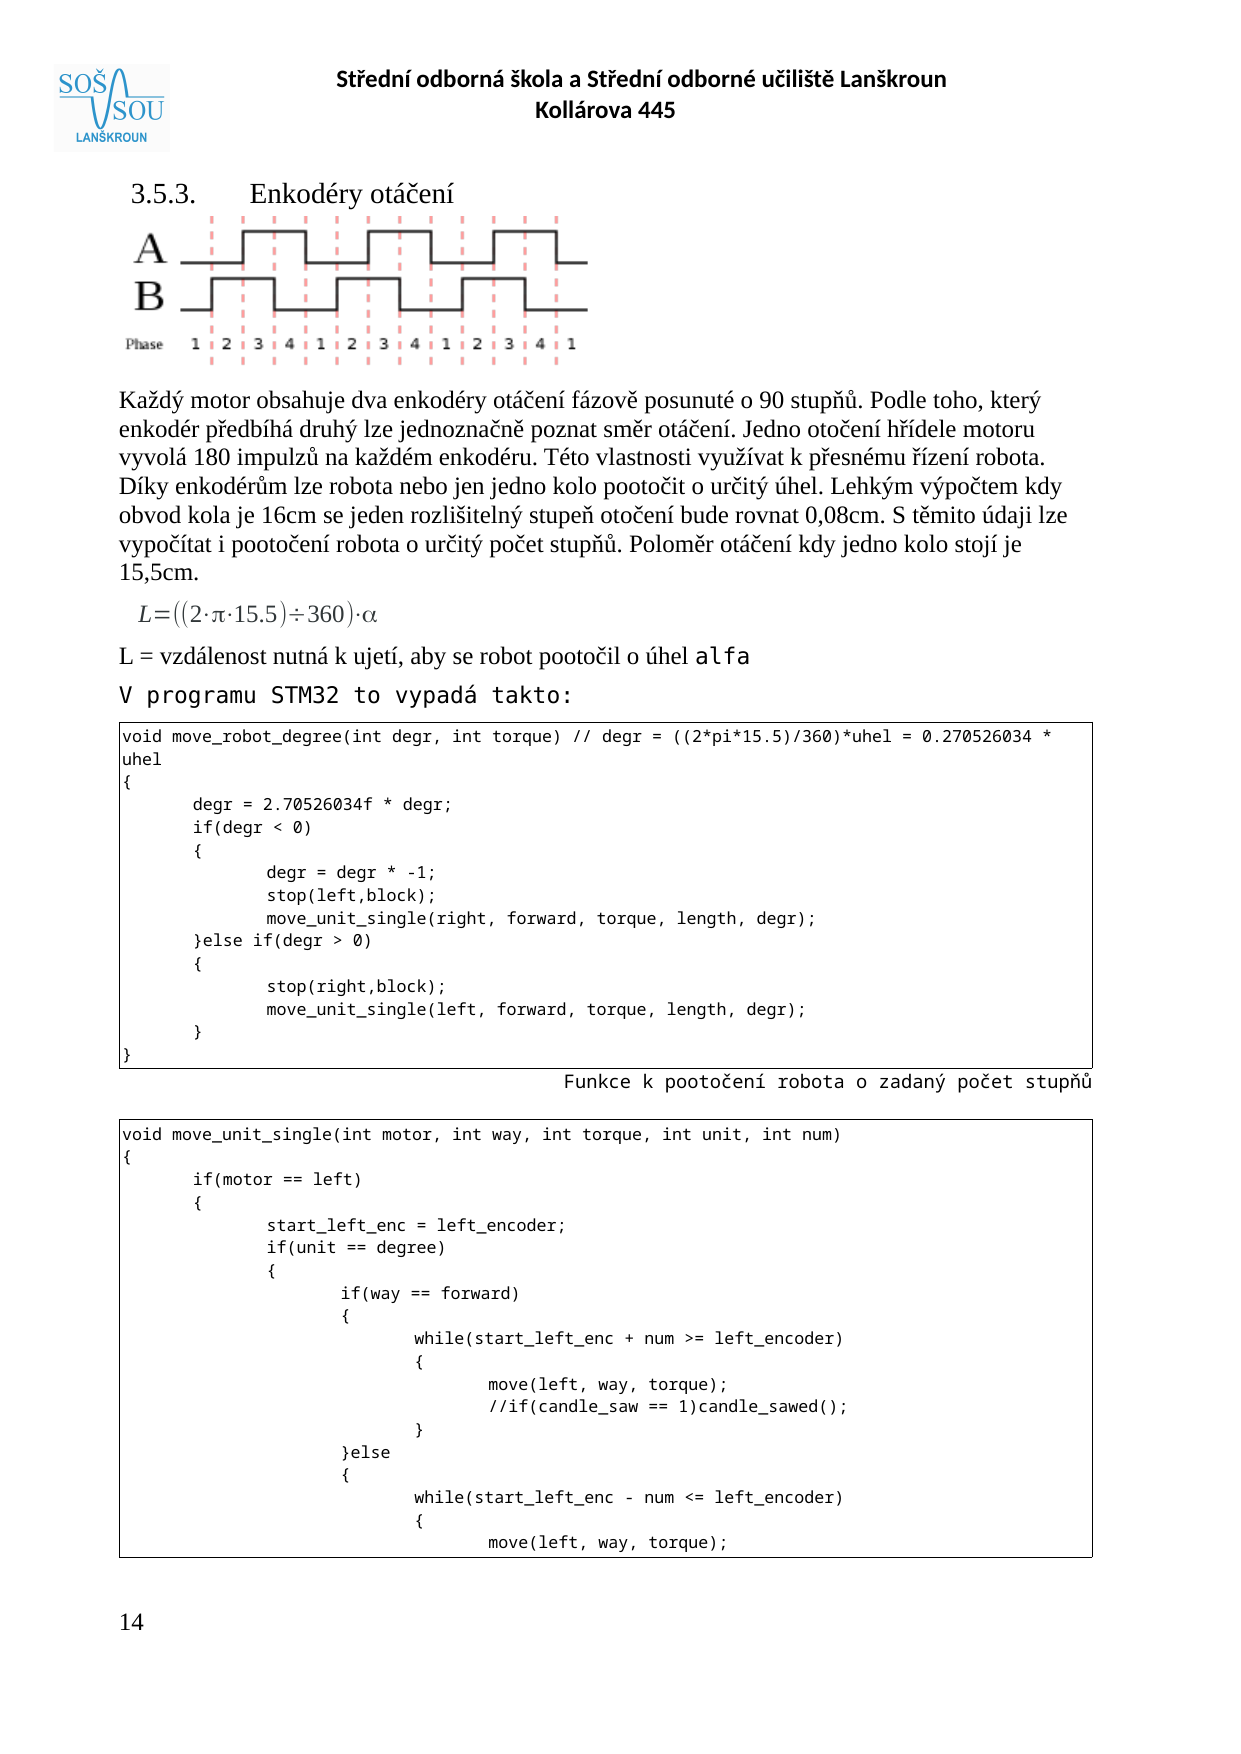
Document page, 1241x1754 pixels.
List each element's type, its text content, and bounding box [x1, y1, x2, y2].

text if(motor == left) [120, 1165, 1092, 1187]
text void move_unit_single(int motor, int way, int torque, int unit, int num) [120, 1120, 1092, 1142]
text { [120, 835, 1092, 858]
text { [120, 1142, 1092, 1165]
text move_unit_single(right, forward, torque, length, degr); [120, 903, 1092, 926]
subtitle Enkodéry otáčení [131, 177, 1092, 210]
text while(start_left_enc + num >= left_encoder) [120, 1324, 1092, 1346]
text V programu STM32 to vypadá takto: [119, 682, 1092, 709]
text } [120, 1414, 1092, 1437]
text Každý motor obsahuje dva enkodéry otáčení fázově posunuté o 90 stupňů. Podle toho, který enkodér předbíhá druhý lze jednoznačně poznat směr otáčení. Jedno otočení hřídele motoru vyvolá 180 impulzů na každém enkodéru. Této vlastnosti využívat k přesnému řízení robota. Díky enkodérům lze robota nebo jen jedno kolo pootočit o určitý úhel. Lehkým výpočtem kdy obvod kola je 16cm se jeden rozlišitelný stupeň otočení bude rovnat 0,08cm. S těmito údaji lze vypočítat i pootočení robota o určitý počet stupňů. Poloměr otáčení kdy jedno kolo stojí je 15,5cm. [119, 385, 1092, 586]
text { [120, 1256, 1092, 1278]
text move(left, way, torque); [120, 1528, 1092, 1557]
text { [120, 1505, 1092, 1528]
text { [120, 1187, 1092, 1210]
text if(way == forward) [120, 1278, 1092, 1301]
text }else if(degr > 0) [120, 926, 1092, 949]
text } [120, 1039, 1092, 1068]
text }else [120, 1437, 1092, 1460]
text } [120, 1017, 1092, 1039]
text degr = degr * -1; [120, 858, 1092, 881]
text void move_robot_degree(int degr, int torque) // degr = ((2*pi*15.5)/360)*uhel = 0.270526034 * uhel [120, 723, 1092, 767]
text move_unit_single(left, forward, torque, length, degr); [120, 994, 1092, 1017]
text degr = 2.70526034f * degr; [120, 790, 1092, 812]
text if(unit == degree) [120, 1233, 1092, 1256]
text { [120, 1460, 1092, 1483]
text { [120, 1346, 1092, 1369]
text { [120, 1301, 1092, 1324]
text while(start_left_enc - num <= left_encoder) [120, 1483, 1092, 1505]
text Funkce k pootočení robota o zadaný počet stupňů [166, 1069, 1092, 1094]
text L = vzdálenost nutná k ujetí, aby se robot pootočil o úhel alfa [119, 641, 1092, 670]
picture [118, 216, 588, 373]
text { [120, 767, 1092, 790]
text if(degr < 0) [120, 812, 1092, 835]
text stop(left,block); [120, 881, 1092, 903]
picture [53, 64, 170, 152]
text stop(right,block); [120, 971, 1092, 994]
text move(left, way, torque); [120, 1369, 1092, 1392]
text start_left_enc = left_encoder; [120, 1210, 1092, 1233]
text { [120, 949, 1092, 971]
text //if(candle_saw == 1)candle_sawed(); [120, 1392, 1092, 1414]
